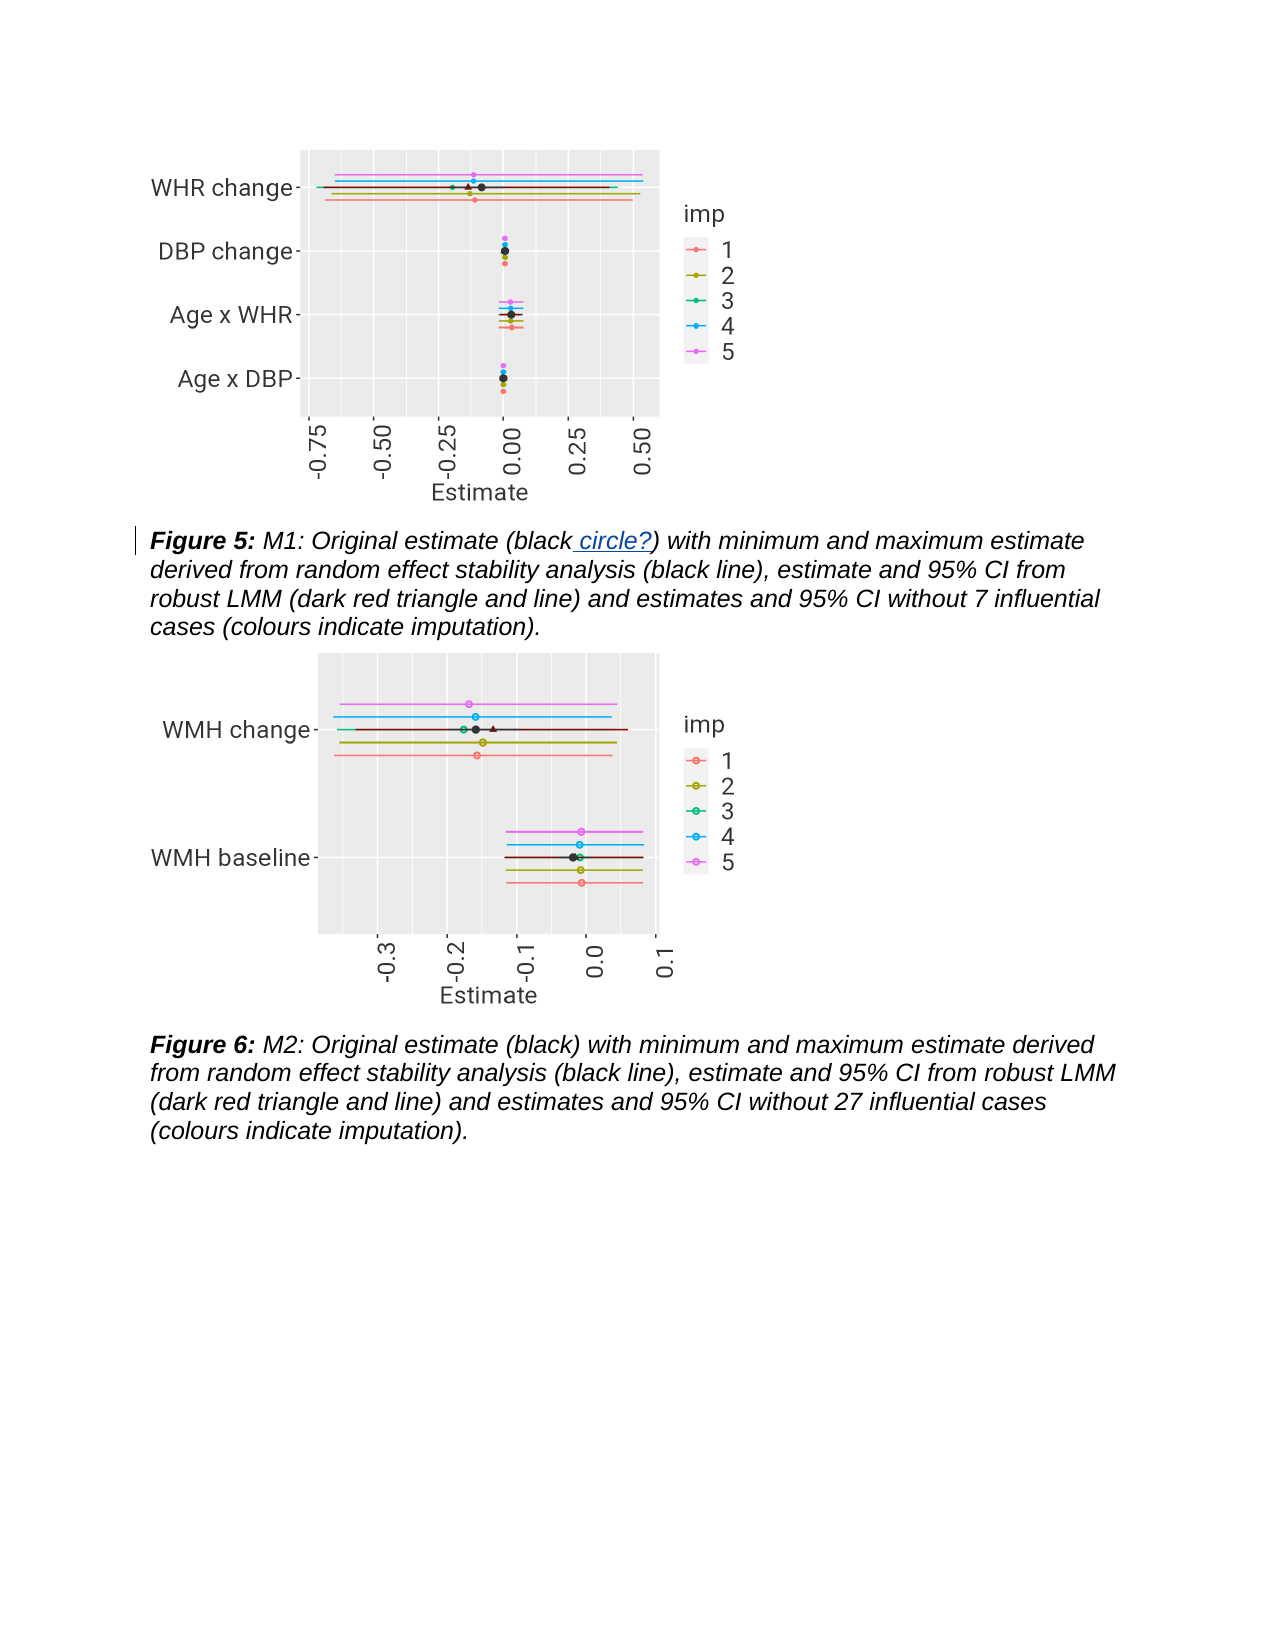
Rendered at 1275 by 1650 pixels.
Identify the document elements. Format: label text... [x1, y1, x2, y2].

text Figure 5: M1: Original estimate (black circle?) with minimum and maximum estimate derived from random effect stability analysis (black line), estimate and 95% CI from robust LMM (dark red triangle and line) and estimates and 95% CI without 7 influential cases (colours indicate imputation). [150, 526, 1125, 641]
picture [150, 150, 743, 506]
text Figure 6: M2: Original estimate (black) with minimum and maximum estimate derived from random effect stability analysis (black line), estimate and 95% CI from robust LMM (dark red triangle and line) and estimates and 95% CI without 27 influential cases (colours indicate imputation). [150, 1029, 1125, 1144]
picture [150, 653, 743, 1009]
